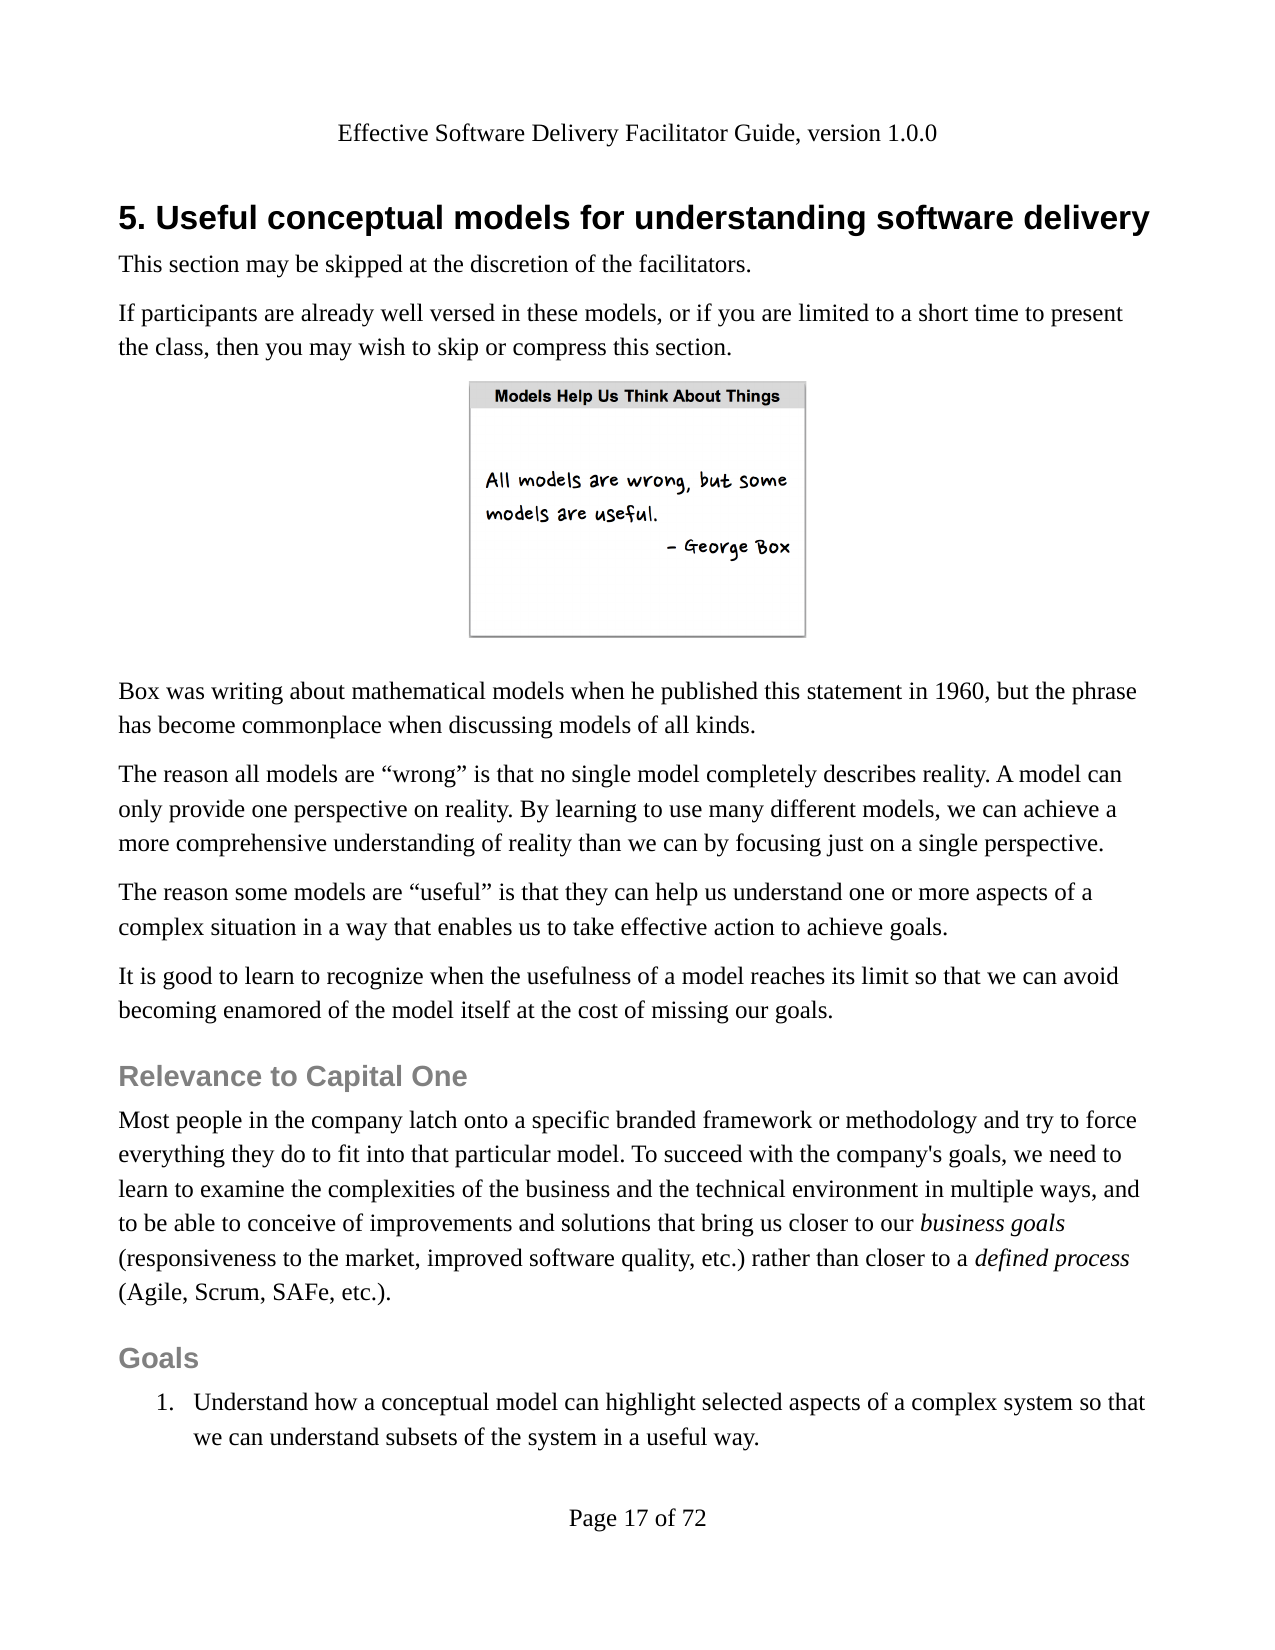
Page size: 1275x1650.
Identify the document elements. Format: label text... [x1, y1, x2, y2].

text The reason all models are “wrong” is that no single model completely describes reality. A model can only provide one perspective on reality. By learning to use many different models, we can achieve a more comprehensive understanding of reality than we can by focusing just on a single perspective. [118, 759, 1157, 857]
text Box was writing about mathematical models when he published this statement in 1960, but the phrase has become commonplace when discussing models of all kinds. [118, 676, 1157, 739]
list Understand how a conceptual model can highlight selected aspects of a complex system so that we can understand subsets of the system in a useful way. [156, 1387, 1157, 1450]
subtitle Relevance to Capital One [118, 1059, 1157, 1093]
subtitle Goals [118, 1341, 1157, 1375]
text If participants are already well versed in these models, or if you are limited to a short time to present the class, then you may wish to skip or compress this section. [118, 298, 1157, 361]
text This section may be skipped at the discretion of the facilitators. [118, 249, 1157, 278]
picture [468, 381, 807, 638]
text Most people in the company latch onto a specific branded framework or methodology and try to force everything they do to fit into that particular model. To succeed with the company's goals, we need to learn to examine the complexities of the business and the technical environment in multiple ways, and to be able to conceive of improvements and solutions that bring us closer to our business goals (responsiveness to the market, improved software quality, etc.) rather than closer to a defined process (Agile, Scrum, SAFe, etc.). [118, 1105, 1157, 1306]
subtitle 5. Useful conceptual models for understanding software delivery [118, 198, 1157, 236]
text It is good to learn to recognize when the usefulness of a model reaches its limit so that we can avoid becoming enamored of the model itself at the cost of missing our goals. [118, 961, 1157, 1024]
text The reason some models are “useful” is that they can help us understand one or more aspects of a complex situation in a way that enables us to take effective action to achieve goals. [118, 877, 1157, 941]
